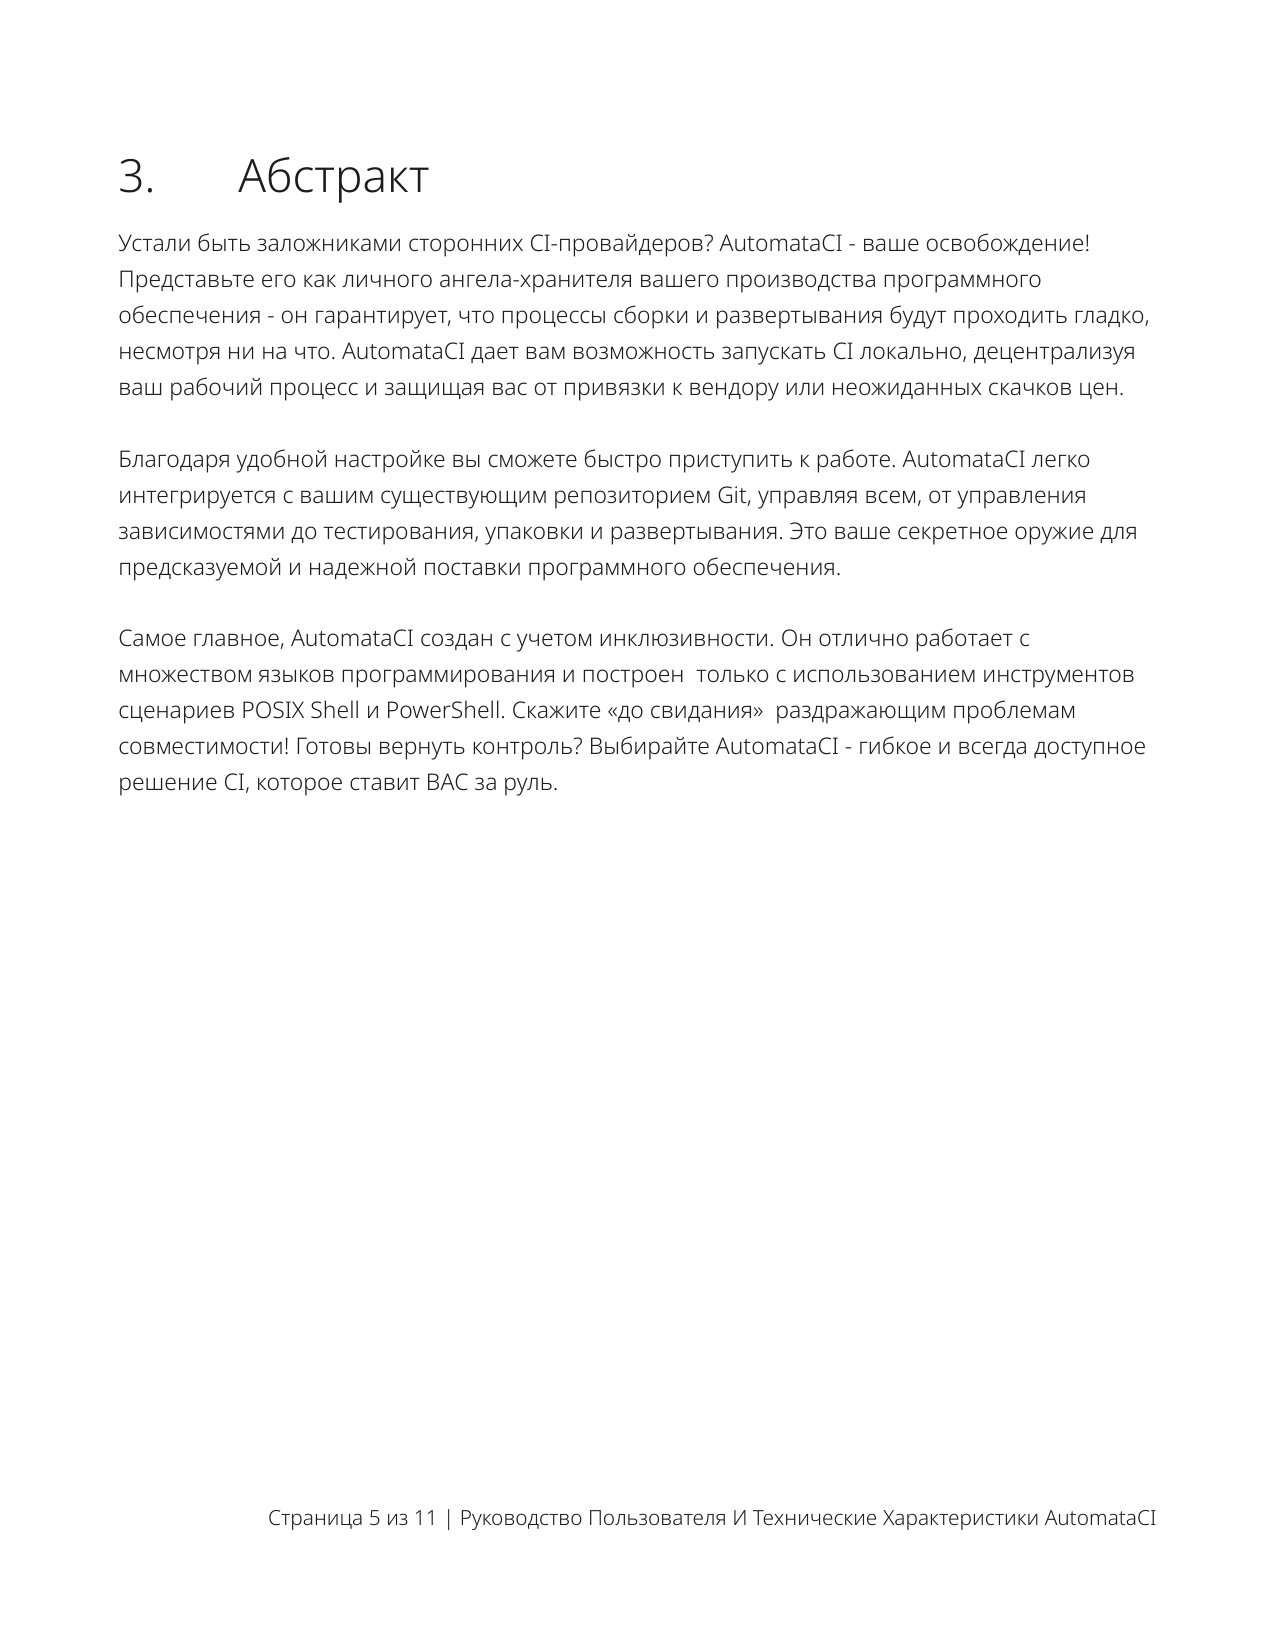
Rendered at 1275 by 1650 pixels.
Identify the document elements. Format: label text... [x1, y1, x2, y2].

text Самое главное, AutomataCI создан с учетом инклюзивности. Он отлично работает с множеством языков программирования и построен только с использованием инструментов сценариев POSIX Shell и PowerShell. Скажите «до свидания» раздражающим проблемам совместимости! Готовы вернуть контроль? Выбирайте AutomataCI - гибкое и всегда доступное решение CI, которое ставит ВАС за руль. [118, 622, 1157, 797]
text Благодаря удобной настройке вы сможете быстро приступить к работе. AutomataCI легко интегрируется с вашим существующим репозиторием Git, управляя всем, от управления зависимостями до тестирования, упаковки и развертывания. Это ваше секретное оружие для предсказуемой и надежной поставки программного обеспечения. [118, 443, 1157, 582]
subtitle Абстракт [118, 143, 1157, 206]
text Устали быть заложниками сторонних CI-провайдеров? AutomataCI - ваше освобождение! Представьте его как личного ангела-хранителя вашего производства программного обеспечения - он гарантирует, что процессы сборки и развертывания будут проходить гладко, несмотря ни на что. AutomataCI дает вам возможность запускать CI локально, децентрализуя ваш рабочий процесс и защищая вас от привязки к вендору или неожиданных скачков цен. [118, 227, 1157, 402]
